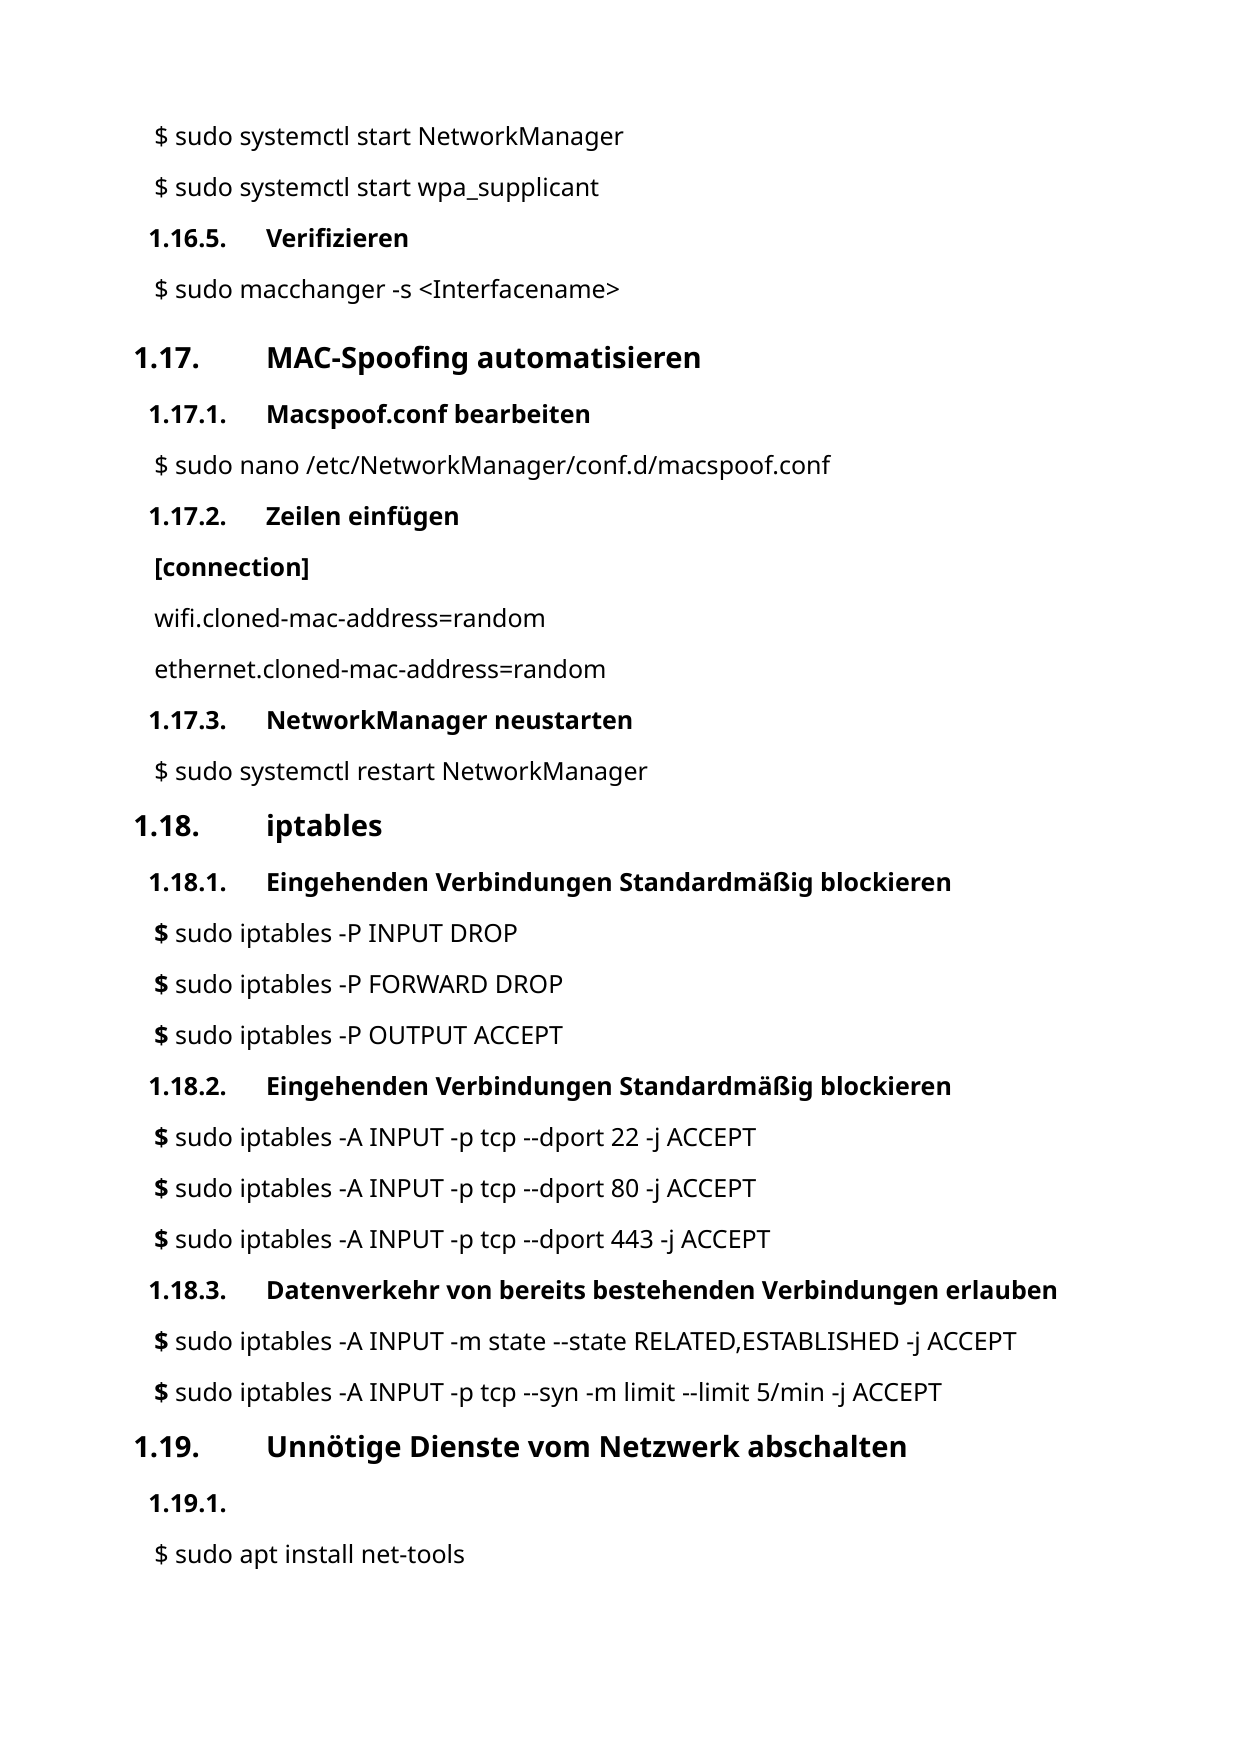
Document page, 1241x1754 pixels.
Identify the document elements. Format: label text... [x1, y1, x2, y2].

text $ sudo systemctl start wpa_supplicant [154, 169, 1122, 203]
subtitle Eingehenden Verbindungen Standardmäßig blockieren [118, 1069, 1122, 1103]
subtitle Macspoof.conf bearbeiten [118, 397, 1122, 431]
subtitle MAC-Spoofing automatisieren [118, 337, 1122, 377]
text $ sudo apt install net-tools [154, 1537, 1122, 1571]
subtitle Unnötige Dienste vom Netzwerk abschalten [118, 1426, 1122, 1466]
text $ sudo macchanger -s <Interfacename> [154, 271, 1122, 305]
text $ sudo iptables -A INPUT -p tcp --dport 80 -j ACCEPT [154, 1171, 1122, 1205]
text $ sudo iptables -A INPUT -p tcp --dport 443 -j ACCEPT [154, 1222, 1122, 1256]
text wifi.cloned-mac-address=random [154, 601, 1122, 635]
text [connection] [154, 550, 1122, 584]
text $ sudo iptables -A INPUT -m state --state RELATED,ESTABLISHED -j ACCEPT [154, 1324, 1122, 1358]
text $ sudo iptables -A INPUT -p tcp --syn -m limit --limit 5/min -j ACCEPT [154, 1375, 1122, 1409]
subtitle Verifizieren [118, 220, 1122, 254]
text $ sudo iptables -P INPUT DROP [154, 916, 1122, 950]
text $ sudo systemctl start NetworkManager [154, 118, 1122, 152]
text $ sudo iptables -P OUTPUT ACCEPT [154, 1018, 1122, 1052]
text $ sudo iptables -A INPUT -p tcp --dport 22 -j ACCEPT [154, 1120, 1122, 1154]
text ethernet.cloned-mac-address=random [154, 652, 1122, 686]
subtitle Eingehenden Verbindungen Standardmäßig blockieren [118, 864, 1122, 899]
subtitle iptables [118, 805, 1122, 845]
subtitle NetworkManager neustarten [118, 703, 1122, 737]
subtitle Datenverkehr von bereits bestehenden Verbindungen erlauben [118, 1273, 1122, 1307]
text $ sudo nano /etc/NetworkManager/conf.d/macspoof.conf [154, 448, 1122, 482]
text $ sudo systemctl restart NetworkManager [154, 754, 1122, 788]
subtitle Zeilen einfügen [118, 499, 1122, 533]
text $ sudo iptables -P FORWARD DROP [154, 967, 1122, 1001]
